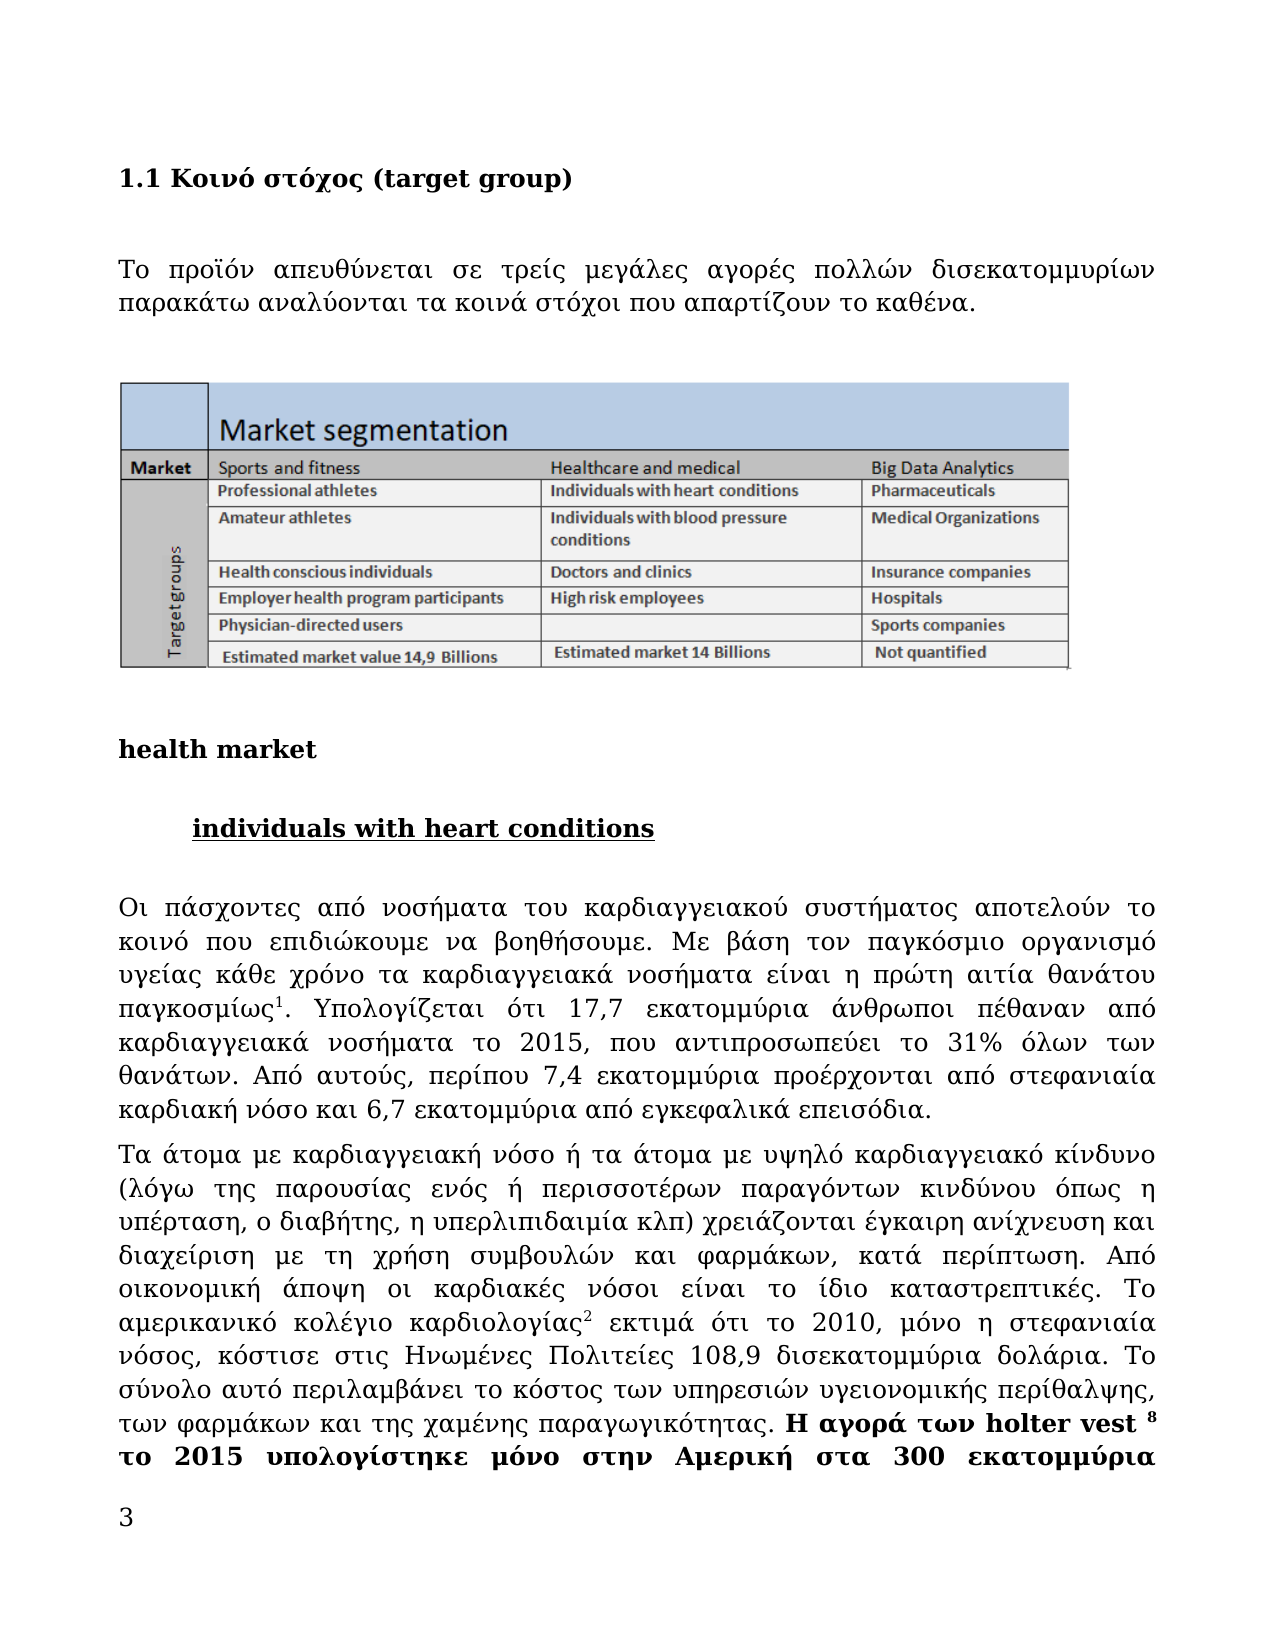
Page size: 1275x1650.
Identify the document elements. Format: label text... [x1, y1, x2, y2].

text Το προϊόν απευθύνεται σε τρείς μεγάλες αγορές πολλών δισεκατομμυρίων παρακάτω αναλύονται τα κοινά στόχοι που απαρτίζουν το καθένα. [118, 255, 1157, 317]
text health market [118, 735, 1157, 764]
text Οι πάσχοντες από νοσήματα του καρδιαγγειακού συστήματος αποτελούν το κοινό που επιδιώκουμε να βοηθήσουμε. Με βάση τον παγκόσμιο οργανισμό υγείας κάθε χρόνο τα καρδιαγγειακά νοσήματα είναι η πρώτη αιτία θανάτου παγκοσμίως1. Υπολογίζεται ότι 17,7 εκατομμύρια άνθρωποι πέθαναν από καρδιαγγειακά νοσήματα το 2015, που αντιπροσωπεύει το 31% όλων των θανάτων. Από αυτούς, περίπου 7,4 εκατομμύρια προέρχονται από στεφανιαία καρδιακή νόσο και 6,7 εκατομμύρια από εγκεφαλικά επεισόδια. [118, 893, 1157, 1124]
picture [118, 379, 1074, 674]
text Τα άτομα με καρδιαγγειακή νόσο ή τα άτομα με υψηλό καρδιαγγειακό κίνδυνο (λόγω της παρουσίας ενός ή περισσοτέρων παραγόντων κινδύνου όπως η υπέρταση, ο διαβήτης, η υπερλιπιδαιμία κλπ) χρειάζονται έγκαιρη ανίχνευση και διαχείριση με τη χρήση συμβουλών και φαρμάκων, κατά περίπτωση. Από οικονομική άποψη οι καρδιακές νόσοι είναι το ίδιο καταστρεπτικές. Το αμερικανικό κολέγιο καρδιολογίας2 εκτιμά ότι το 2010, μόνο η στεφανιαία νόσος, κόστισε στις Ηνωμένες Πολιτείες 108,9 δισεκατομμύρια δολάρια. Το σύνολο αυτό περιλαμβάνει το κόστος των υπηρεσιών υγειονομικής περίθαλψης, των φαρμάκων και της χαμένης παραγωγικότητας. Η αγορά των holter vest 8 το 2015 υπολογίστηκε μόνο στην Αμερική στα 300 εκατομμύρια [118, 1140, 1157, 1472]
text individuals with heart conditions [118, 814, 1157, 844]
text 1.1 Κοινό στόχος (target group) [118, 163, 1157, 193]
